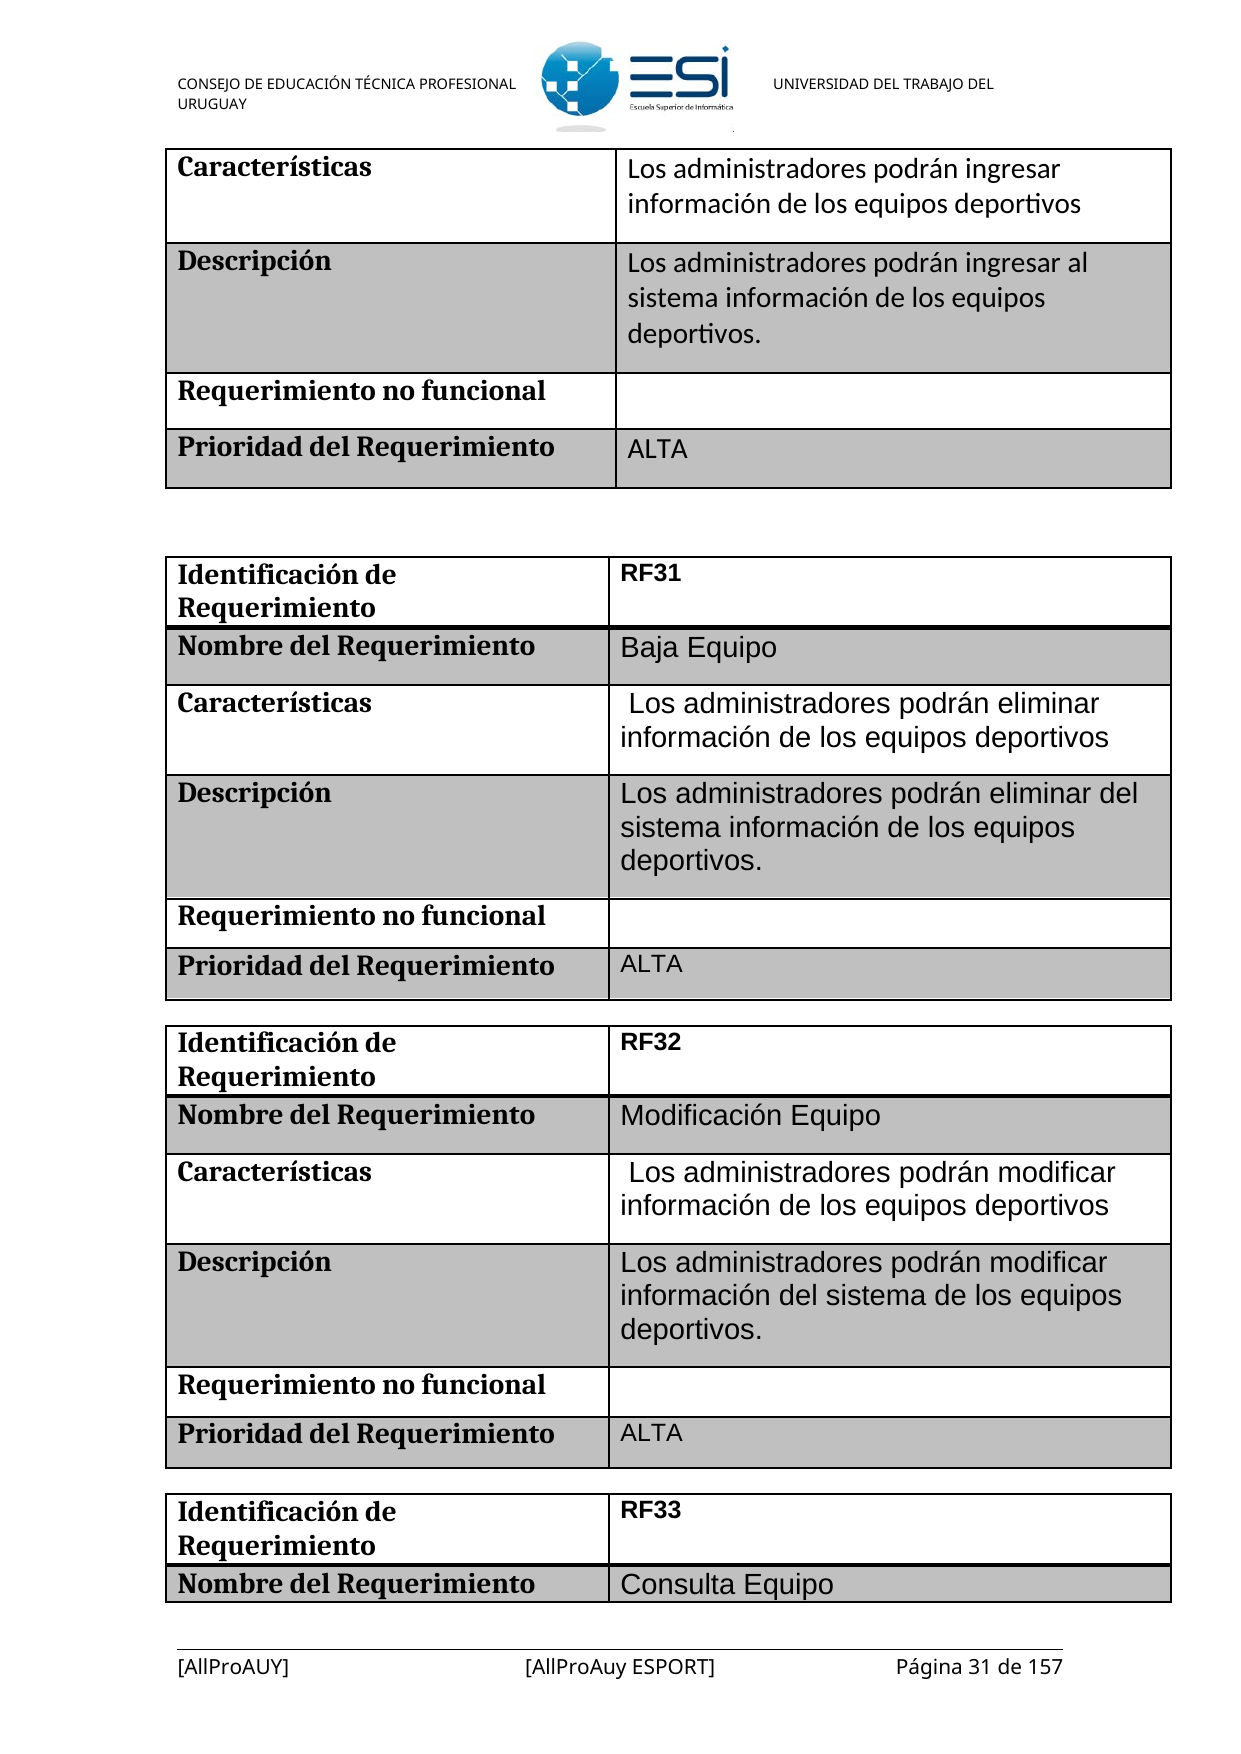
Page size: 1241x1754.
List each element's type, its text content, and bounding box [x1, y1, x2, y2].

table_cell Los administradores podrán eliminar información de los equipos deportivos [610, 686, 1170, 774]
table_cell [610, 1368, 1170, 1416]
table_cell Requerimiento no funcional [167, 900, 608, 947]
table_cell ALTA [610, 949, 1170, 998]
table_header Identificación de Requerimiento [167, 1027, 608, 1094]
table_cell Nombre del Requerimiento [167, 1567, 608, 1601]
table_cell Los administradores podrán eliminar del sistema información de los equipos deportivos. [610, 776, 1170, 897]
table_cell Consulta Equipo [610, 1567, 1170, 1601]
table_header Identificación de Requerimiento [167, 558, 608, 625]
table_header RF33 [610, 1495, 1170, 1562]
table_cell Prioridad del Requerimiento [167, 949, 608, 998]
table_cell Características [167, 1155, 608, 1243]
table_cell Prioridad del Requerimiento [167, 430, 615, 487]
table_cell ALTA [617, 430, 1170, 487]
table_cell Características [167, 150, 615, 242]
table_cell Descripción [167, 244, 615, 372]
table_cell Descripción [167, 776, 608, 897]
table_header RF31 [610, 558, 1170, 625]
table_header Identificación de Requerimiento [167, 1495, 608, 1562]
table_cell Prioridad del Requerimiento [167, 1418, 608, 1467]
table_cell Requerimiento no funcional [167, 374, 615, 428]
table_header RF32 [610, 1027, 1170, 1094]
table_cell Nombre del Requerimiento [167, 1098, 608, 1153]
table_cell [610, 900, 1170, 947]
table_cell [617, 374, 1170, 428]
table_cell Baja Equipo [610, 630, 1170, 684]
table_cell Los administradores podrán ingresar información de los equipos deportivos [617, 150, 1170, 242]
table_cell Los administradores podrán modificar información de los equipos deportivos [610, 1155, 1170, 1243]
table_cell Los administradores podrán modificar información del sistema de los equipos deportivos. [610, 1245, 1170, 1366]
table_cell Características [167, 686, 608, 774]
table_cell Nombre del Requerimiento [167, 630, 608, 684]
picture [534, 39, 734, 132]
table_cell Los administradores podrán ingresar al sistema información de los equipos deportivos. [617, 244, 1170, 372]
table_cell ALTA [610, 1418, 1170, 1467]
table_cell Modificación Equipo [610, 1098, 1170, 1153]
table_cell Requerimiento no funcional [167, 1368, 608, 1416]
table_cell Descripción [167, 1245, 608, 1366]
